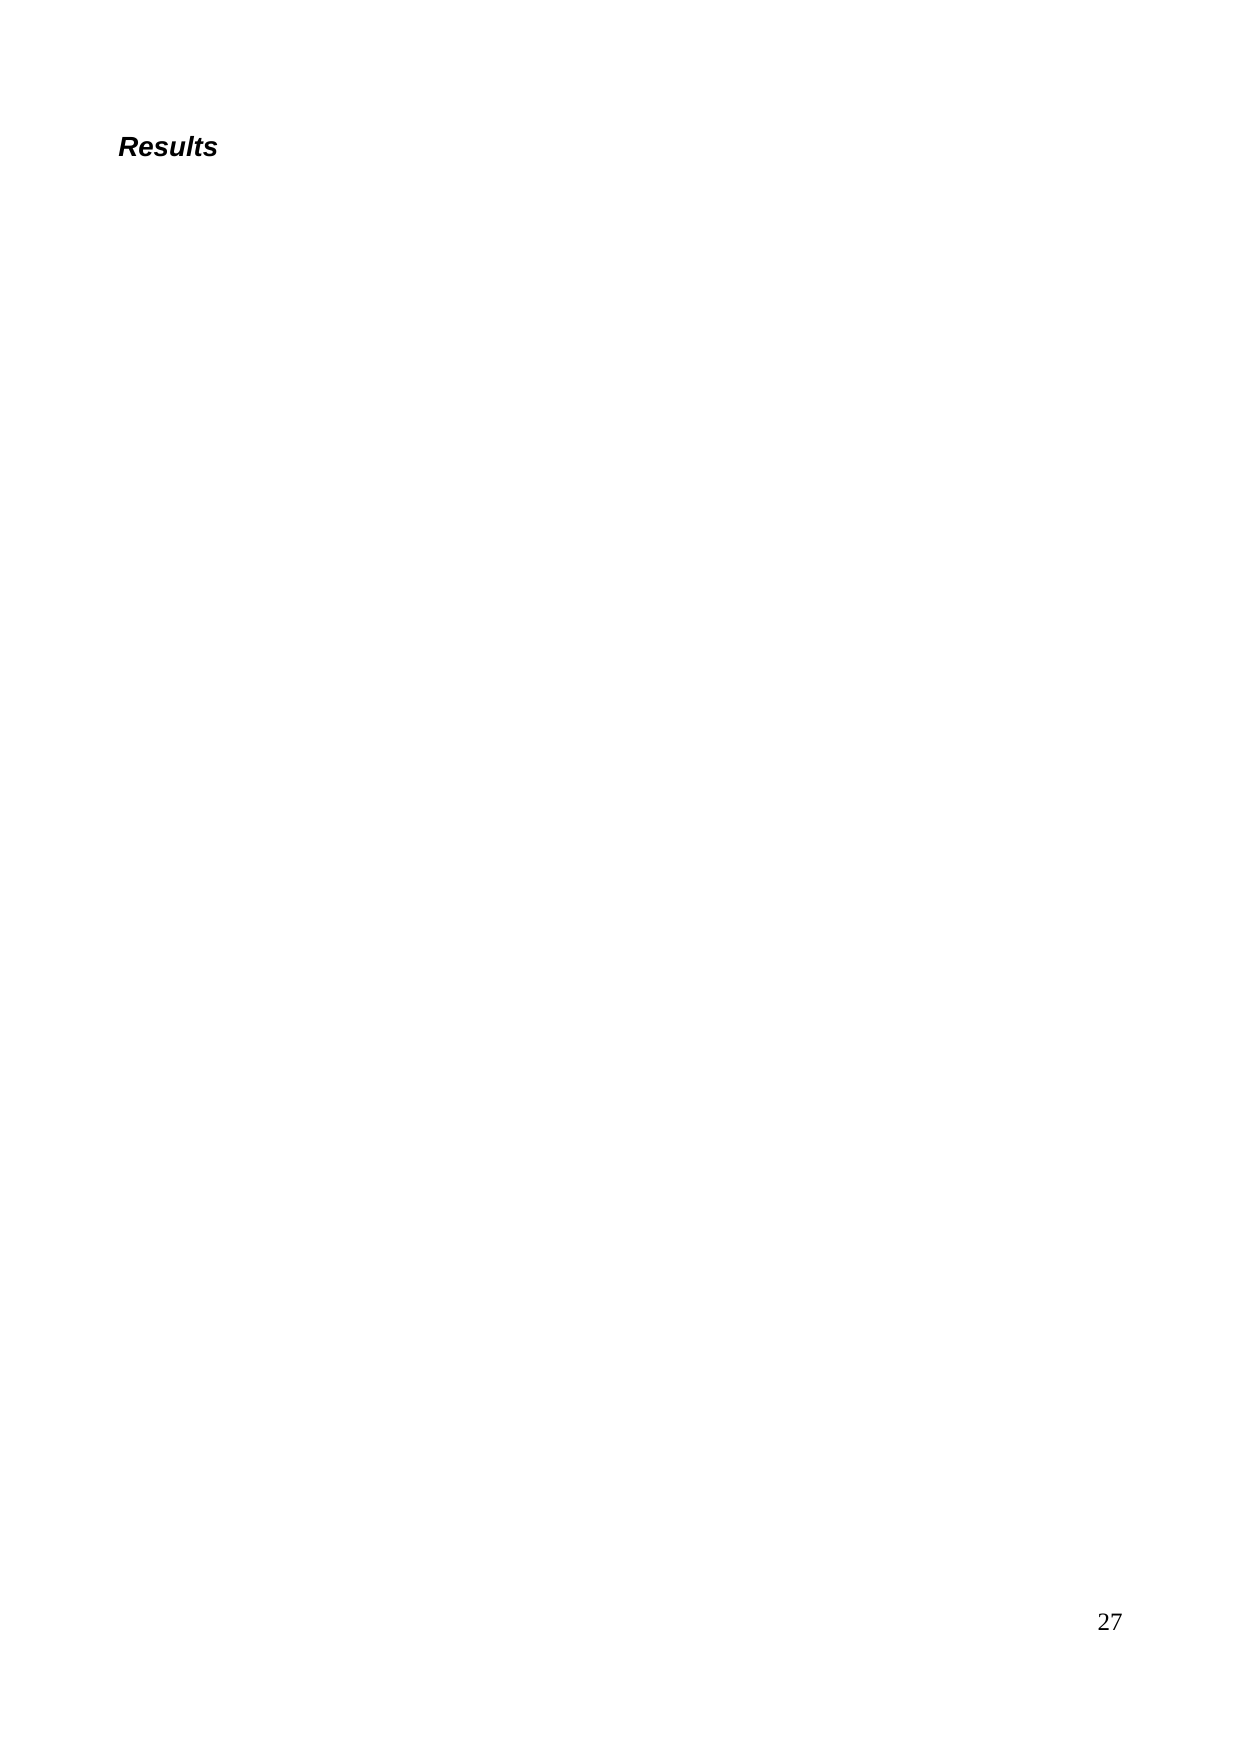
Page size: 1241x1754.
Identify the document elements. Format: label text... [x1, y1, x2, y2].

subtitle Results [118, 131, 1122, 162]
